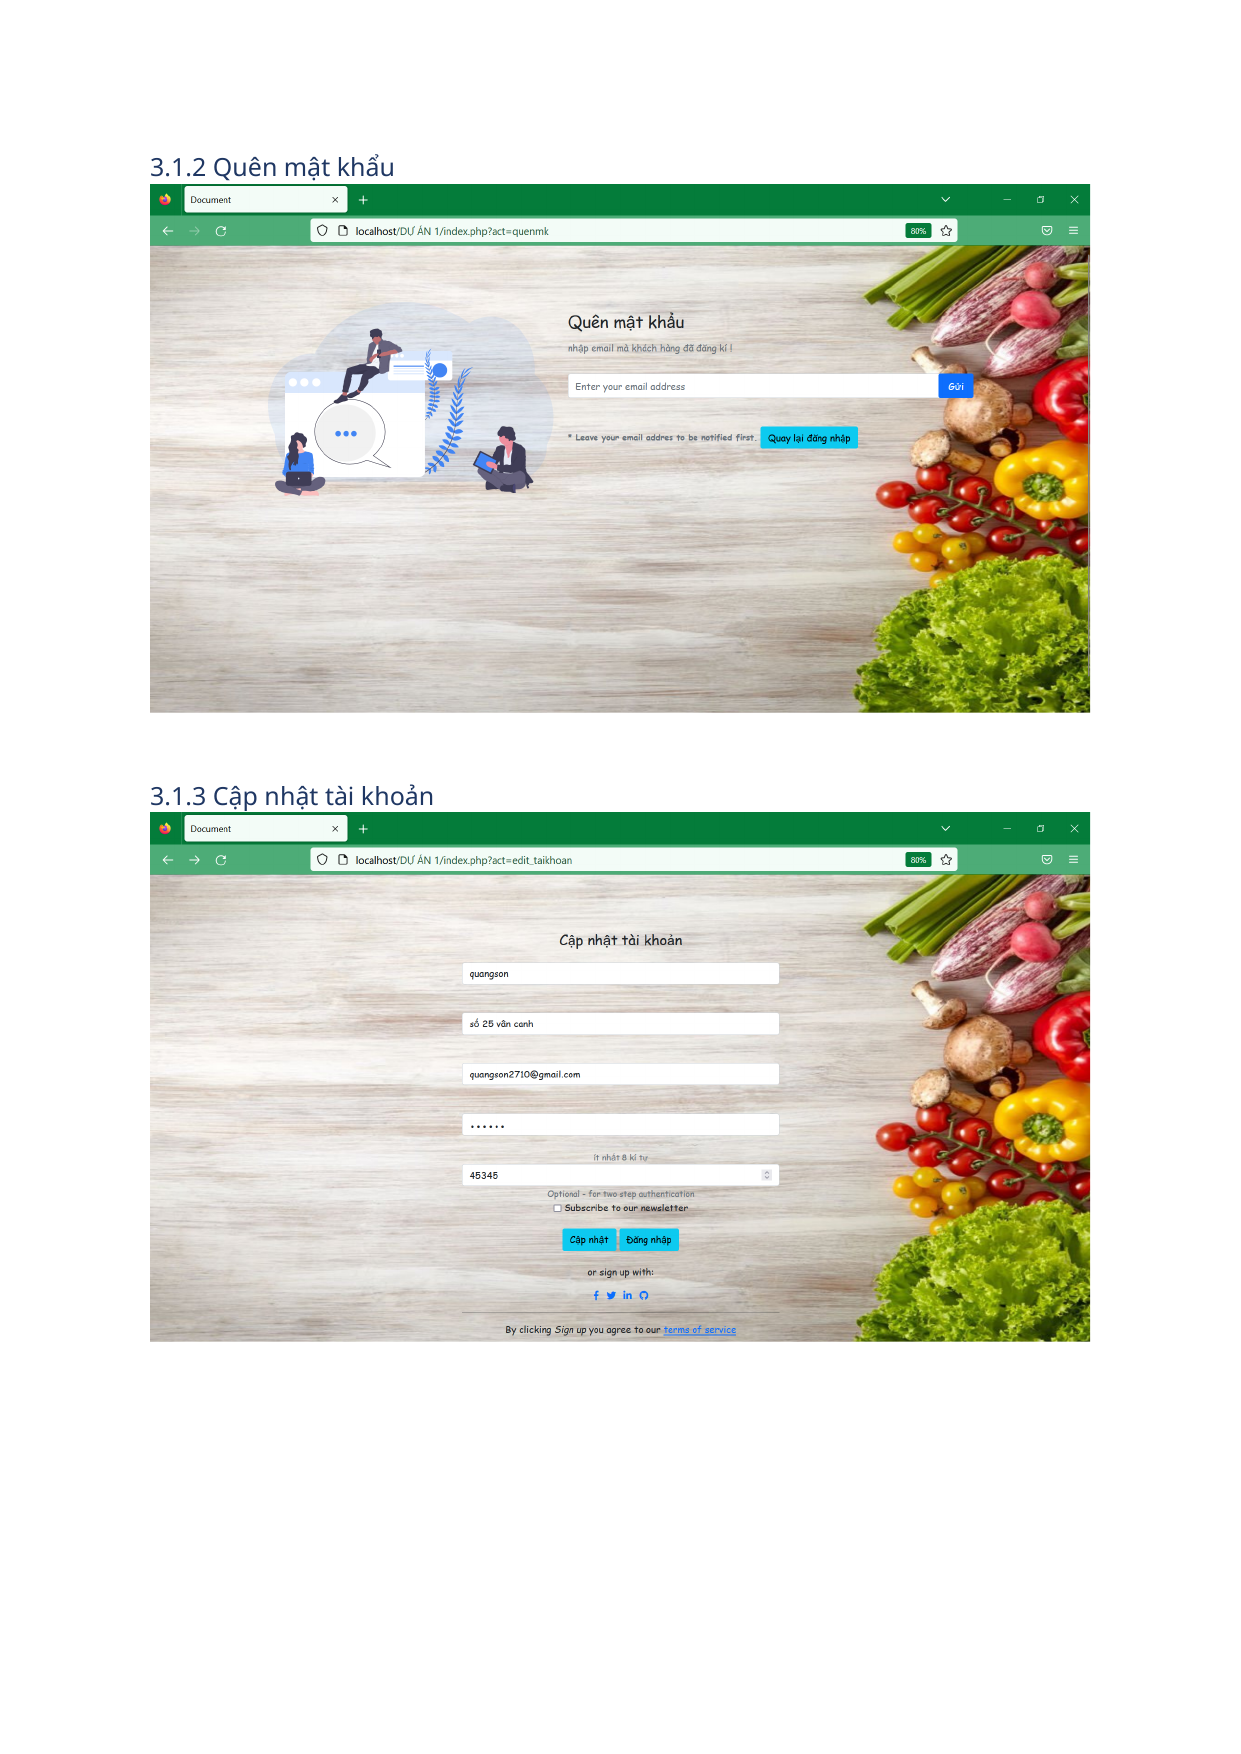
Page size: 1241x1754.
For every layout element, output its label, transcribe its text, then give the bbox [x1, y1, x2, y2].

subtitle 3.1.2 Quên mật khẩu [150, 150, 1090, 184]
subtitle 3.1.3 Cập nhật tài khoản [150, 778, 1090, 812]
